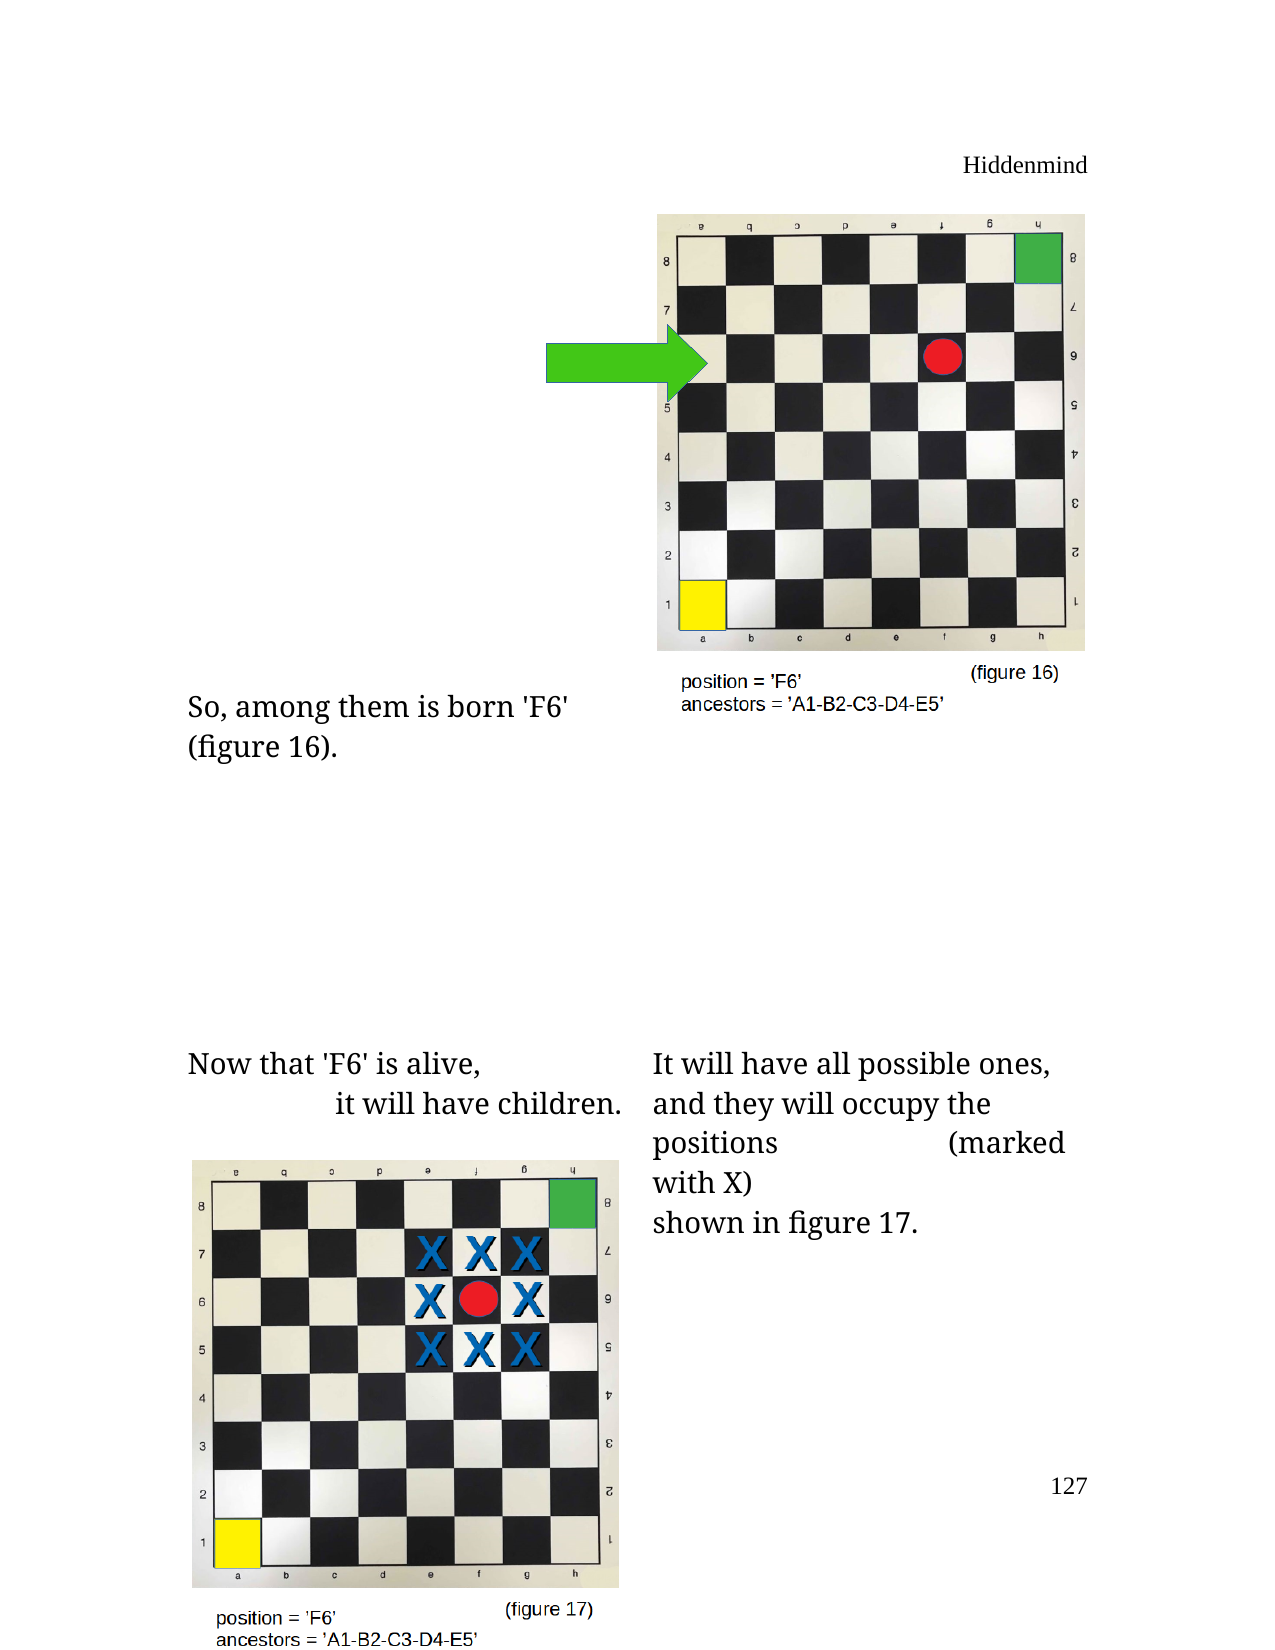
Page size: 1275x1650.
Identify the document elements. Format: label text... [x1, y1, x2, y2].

text shown in figure 17. [652, 1202, 1087, 1242]
picture [652, 210, 1088, 716]
text So, among them is born 'F6' [187, 686, 622, 726]
text (figure 16). [187, 726, 622, 766]
text It will have all possible ones, [652, 1043, 1087, 1083]
text Now that 'F6' is alive, [187, 1043, 622, 1083]
picture [187, 1155, 623, 1650]
text and they will occupy the positions (marked with X) [652, 1083, 1087, 1202]
text it will have children. [187, 1083, 622, 1123]
